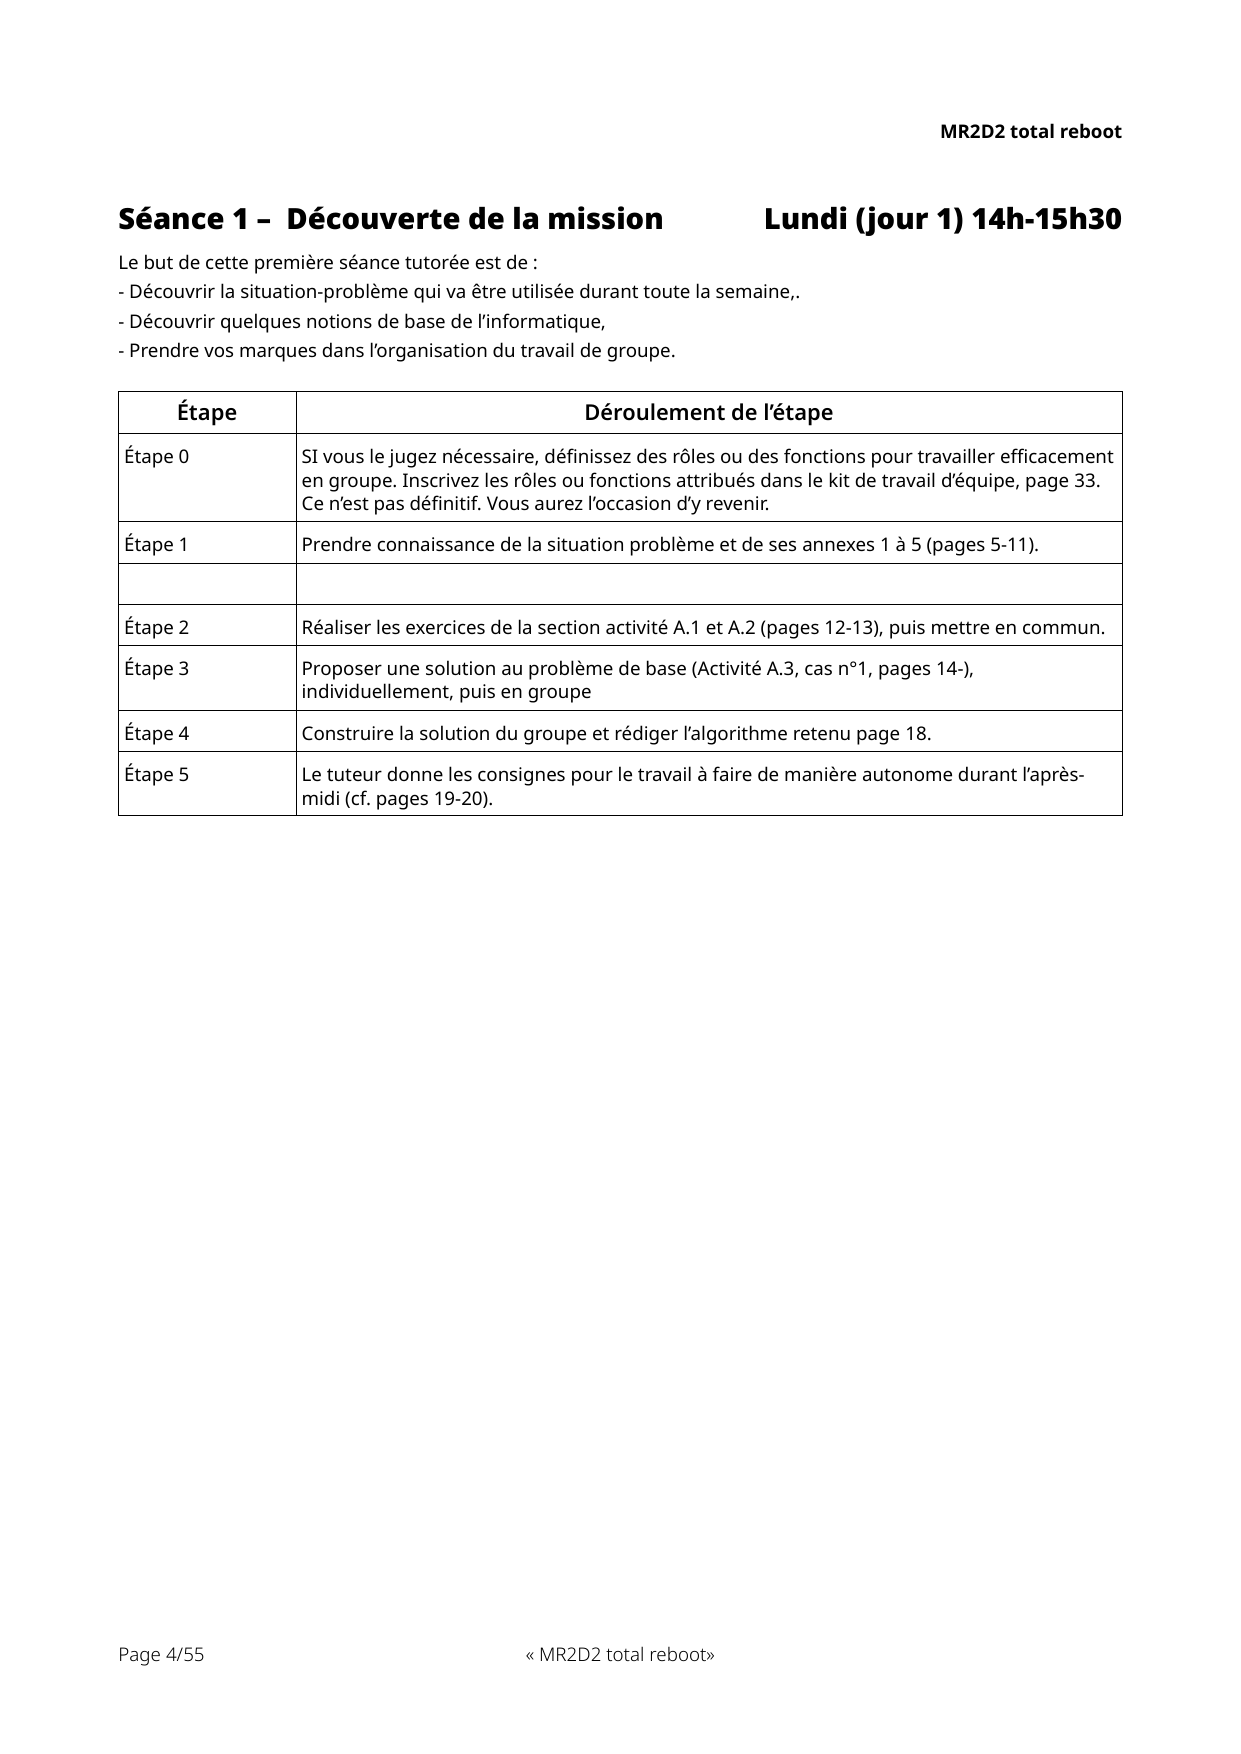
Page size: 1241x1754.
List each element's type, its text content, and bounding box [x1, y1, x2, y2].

table_cell Le tuteur donne les consignes pour le travail à faire de manière autonome durant l’après-midi (cf. pages 19-20). [297, 752, 1122, 815]
text - Découvrir quelques notions de base de l’informatique, [118, 309, 1122, 333]
table_cell Étape 2 [119, 605, 296, 645]
table_cell Prendre connaissance de la situation problème et de ses annexes 1 à 5 (pages 5-11). [297, 522, 1122, 562]
table_cell SI vous le jugez nécessaire, définissez des rôles ou des fonctions pour travailler efficacement en groupe. Inscrivez les rôles ou fonctions attribués dans le kit de travail d’équipe, page 32. Ce n’est pas définitif. Vous aurez l’occasion d’y revenir. [297, 434, 1122, 521]
text - Prendre vos marques dans l’organisation du travail de groupe. [118, 339, 1122, 363]
table_header Étape [119, 392, 296, 433]
table_cell Proposer une solution au problème de base (Activité A.3, cas n°1, pages 14-), individuellement, puis en groupe [297, 646, 1122, 709]
table_cell Étape 3 [119, 646, 296, 709]
text - Découvrir la situation-problème qui va être utilisée durant toute la semaine,. [118, 280, 1122, 303]
table_cell Réaliser les exercices de la section activité A.1 et A.2 (pages 12-13), puis mettre en commun. [297, 605, 1122, 645]
table_header Déroulement de l’étape [297, 392, 1122, 433]
table_cell [119, 564, 296, 603]
table_cell [297, 564, 1122, 603]
text Le but de cette première séance tutorée est de : [118, 250, 1122, 274]
table_cell Étape 4 [119, 711, 296, 751]
table_cell Étape 5 [119, 752, 296, 815]
table_cell Construire la solution du groupe et rédiger l’algorithme retenu page 18. [297, 711, 1122, 751]
subtitle Séance 1 – Découverte de la mission Lundi (jour 1) 14h-15h30 [118, 198, 1122, 238]
table_cell Étape 1 [119, 522, 296, 562]
table_cell Étape 0 [119, 434, 296, 521]
